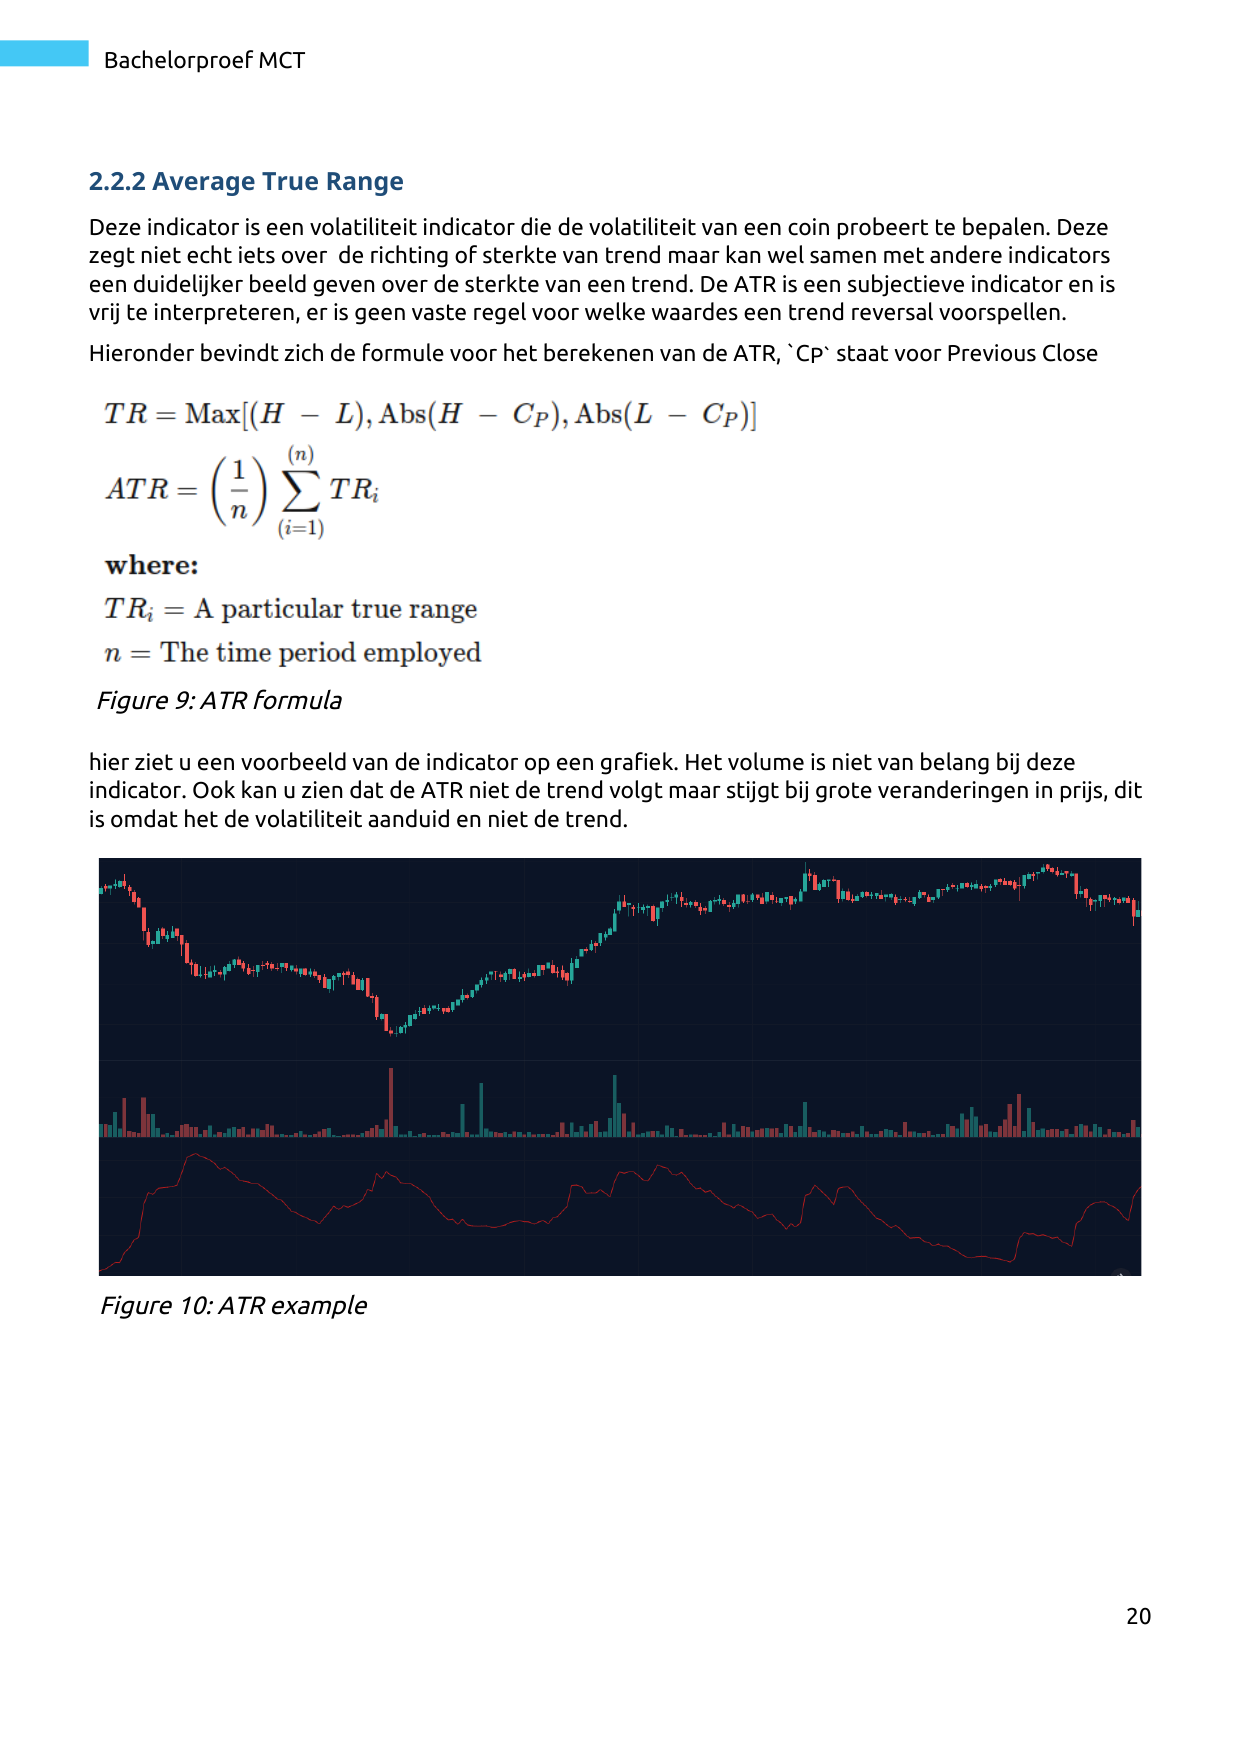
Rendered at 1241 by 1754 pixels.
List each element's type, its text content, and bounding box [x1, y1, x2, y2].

text Hieronder bevindt zich de formule voor het berekenen van de ATR, `CP` staat voor Previous Close [89, 339, 1152, 368]
text Figure 9: ATR formula [95, 395, 764, 714]
text hier ziet u een voorbeeld van de indicator op een grafiek. Het volume is niet van belang bij deze indicator. Ook kan u zien dat de ATR niet de trend volgt maar stijgt bij grote veranderingen in prijs, dit is omdat het de volatiliteit aanduid en niet de trend. [89, 382, 1152, 832]
text Deze indicator is een volatiliteit indicator die de volatiliteit van een coin probeert te bepalen. Deze zegt niet echt iets over de richting of sterkte van trend maar kan wel samen met andere indicators een duidelijker beeld geven over de sterkte van een trend. De ATR is een subjectieve indicator en is vrij te interpreteren, er is geen vaste regel voor welke waardes een trend reversal voorspellen. [89, 213, 1152, 325]
picture [98, 858, 1142, 1276]
subtitle 2.2.2 Average True Range [89, 164, 1152, 198]
picture [98, 395, 761, 671]
text Figure 10: ATR example [99, 1276, 1141, 1319]
